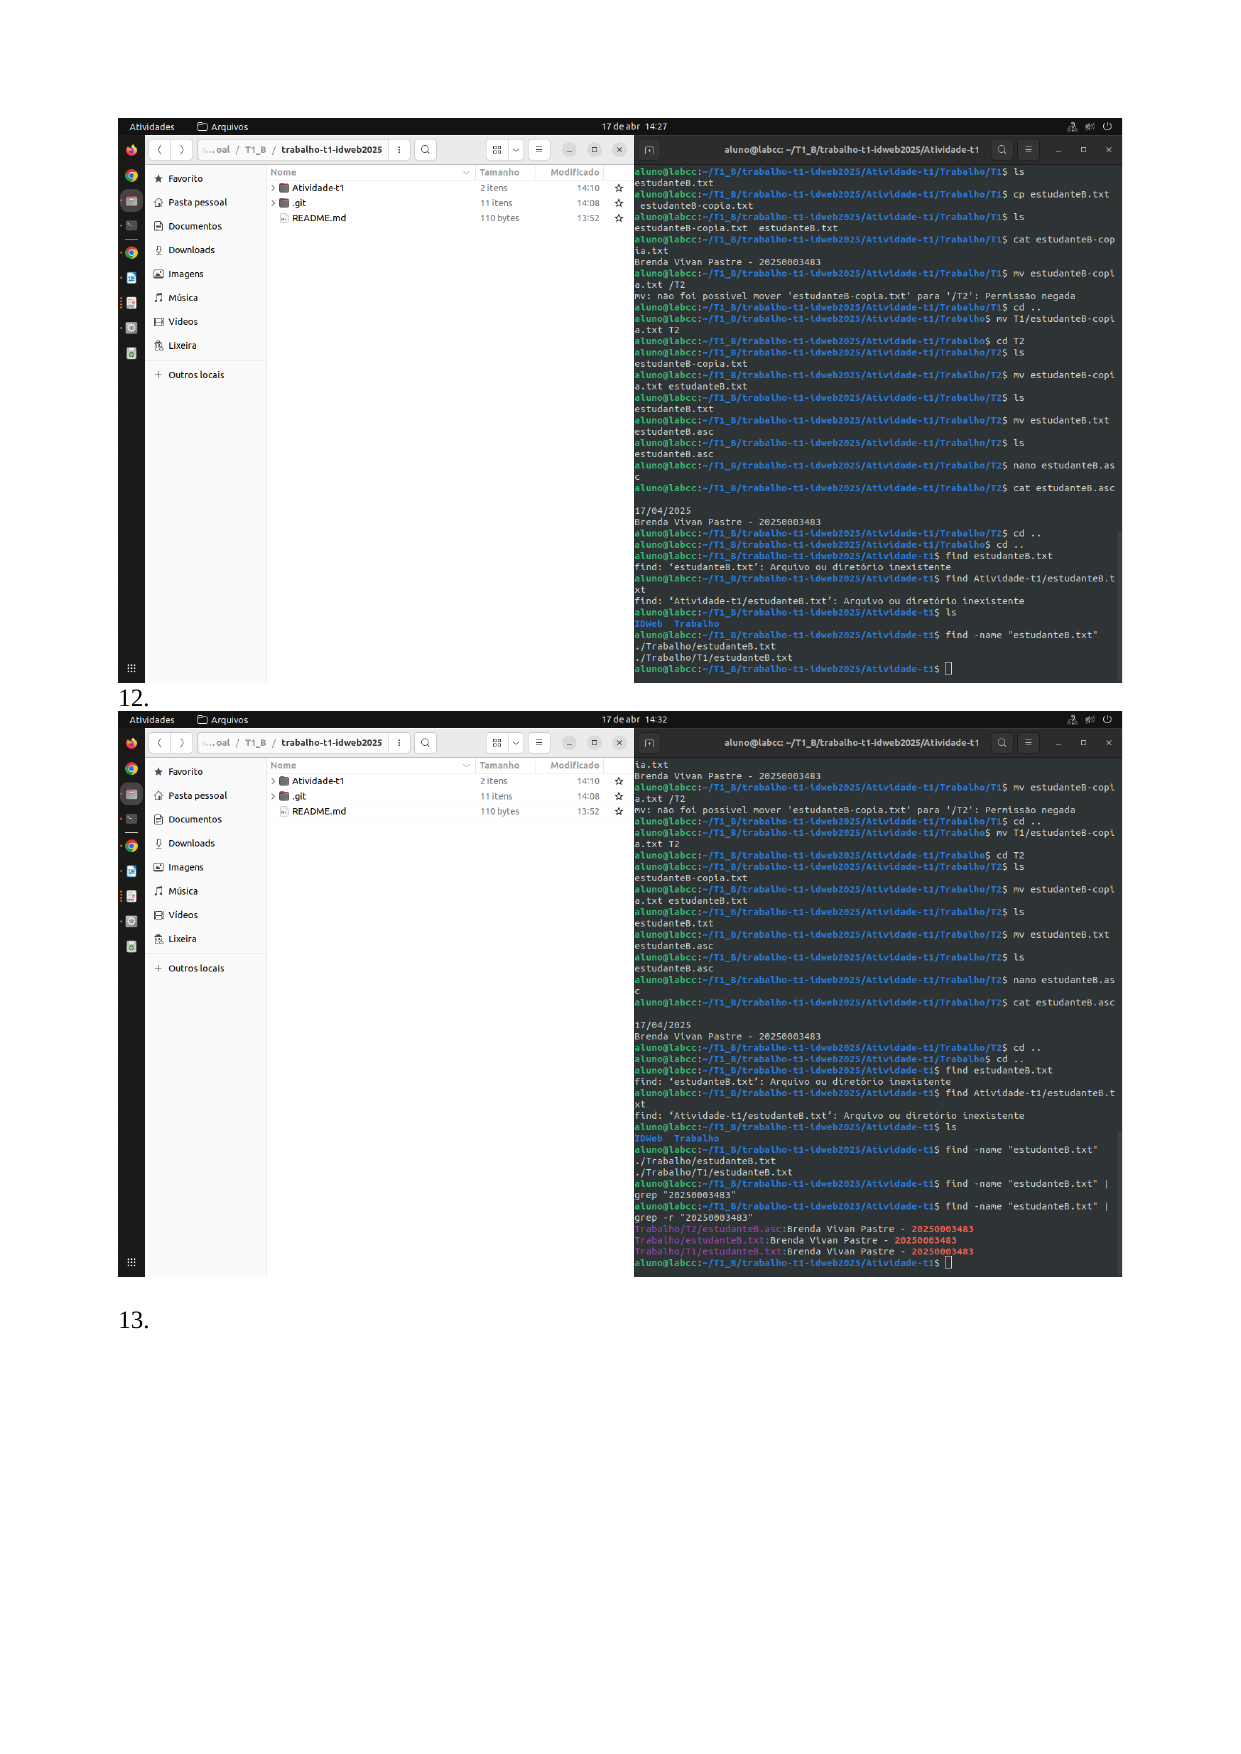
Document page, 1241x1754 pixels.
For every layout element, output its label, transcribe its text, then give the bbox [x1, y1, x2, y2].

picture [118, 118, 1123, 683]
picture [118, 711, 1123, 1277]
text 12. [118, 683, 1122, 711]
text 13. [118, 1305, 1122, 1334]
